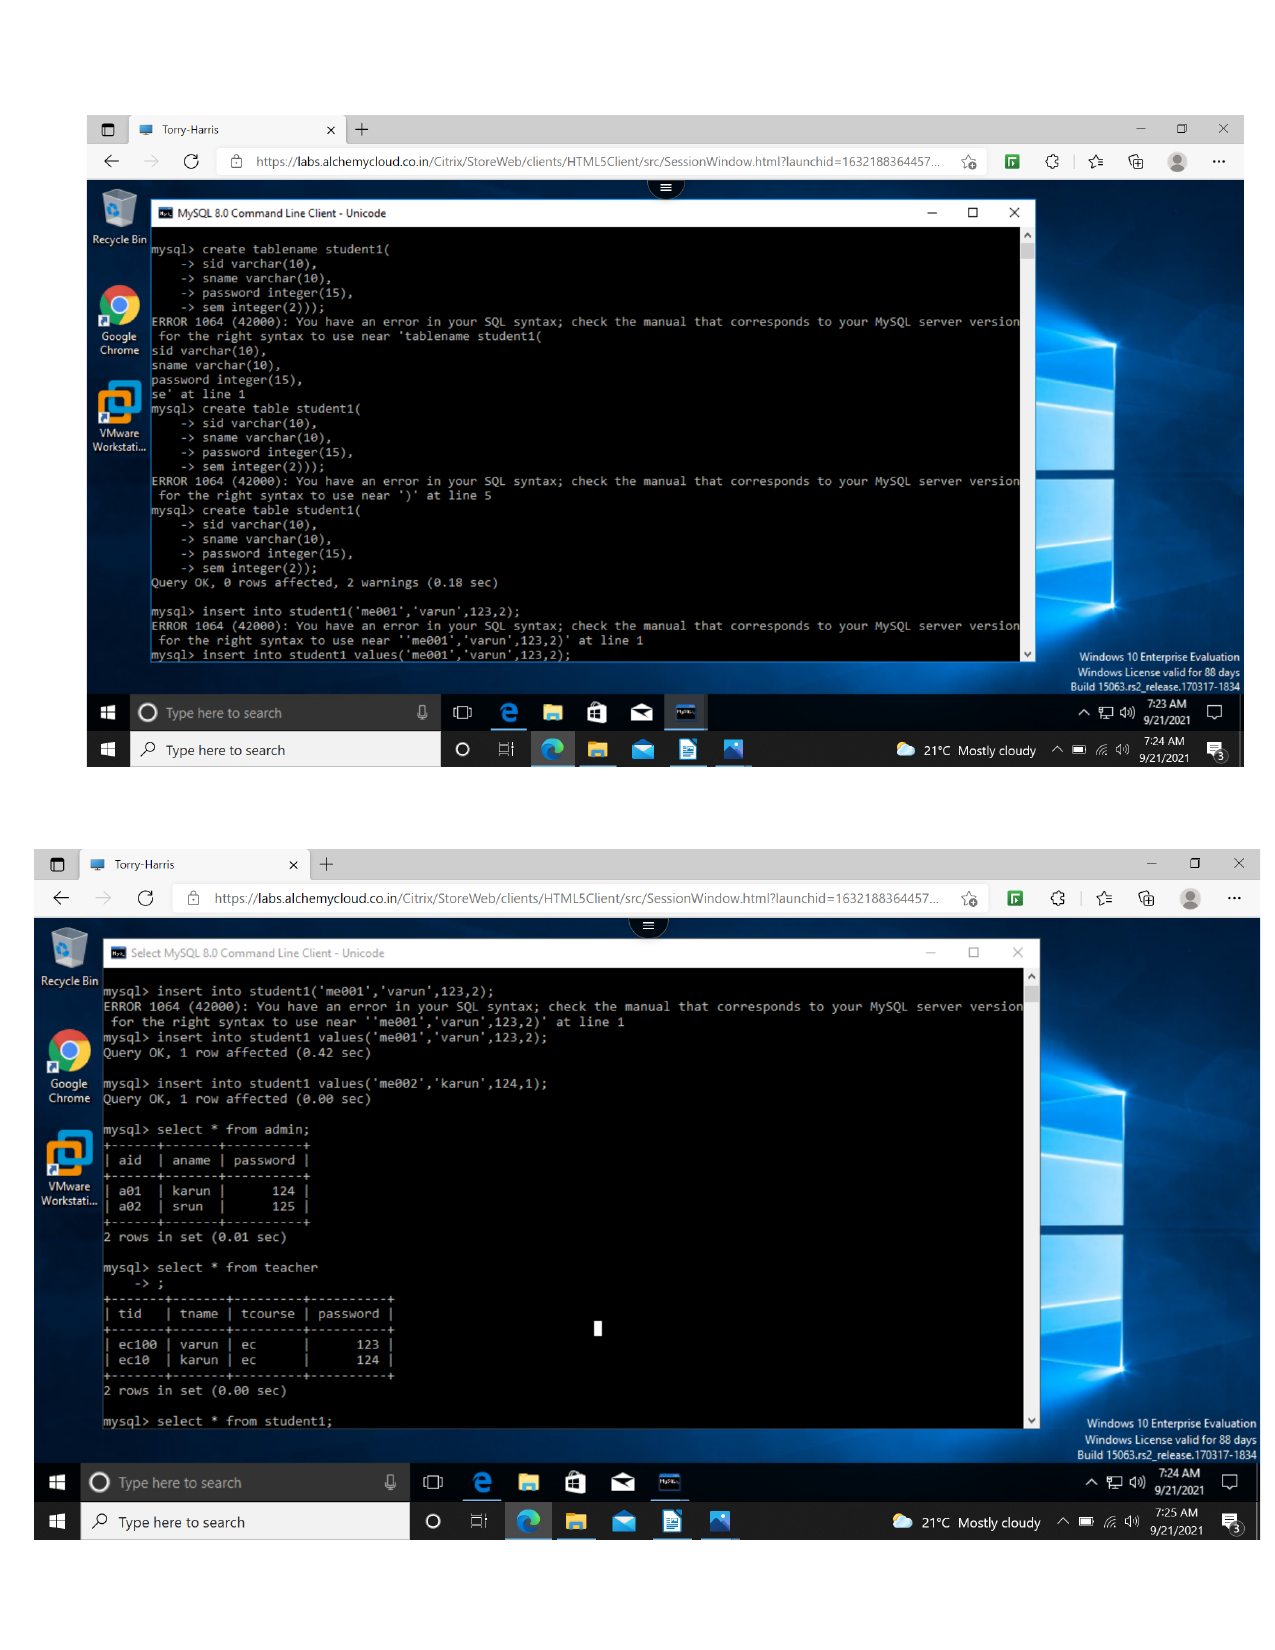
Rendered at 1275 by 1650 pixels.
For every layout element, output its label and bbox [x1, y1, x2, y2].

picture [34, 849, 1261, 1540]
picture [86, 115, 1244, 767]
